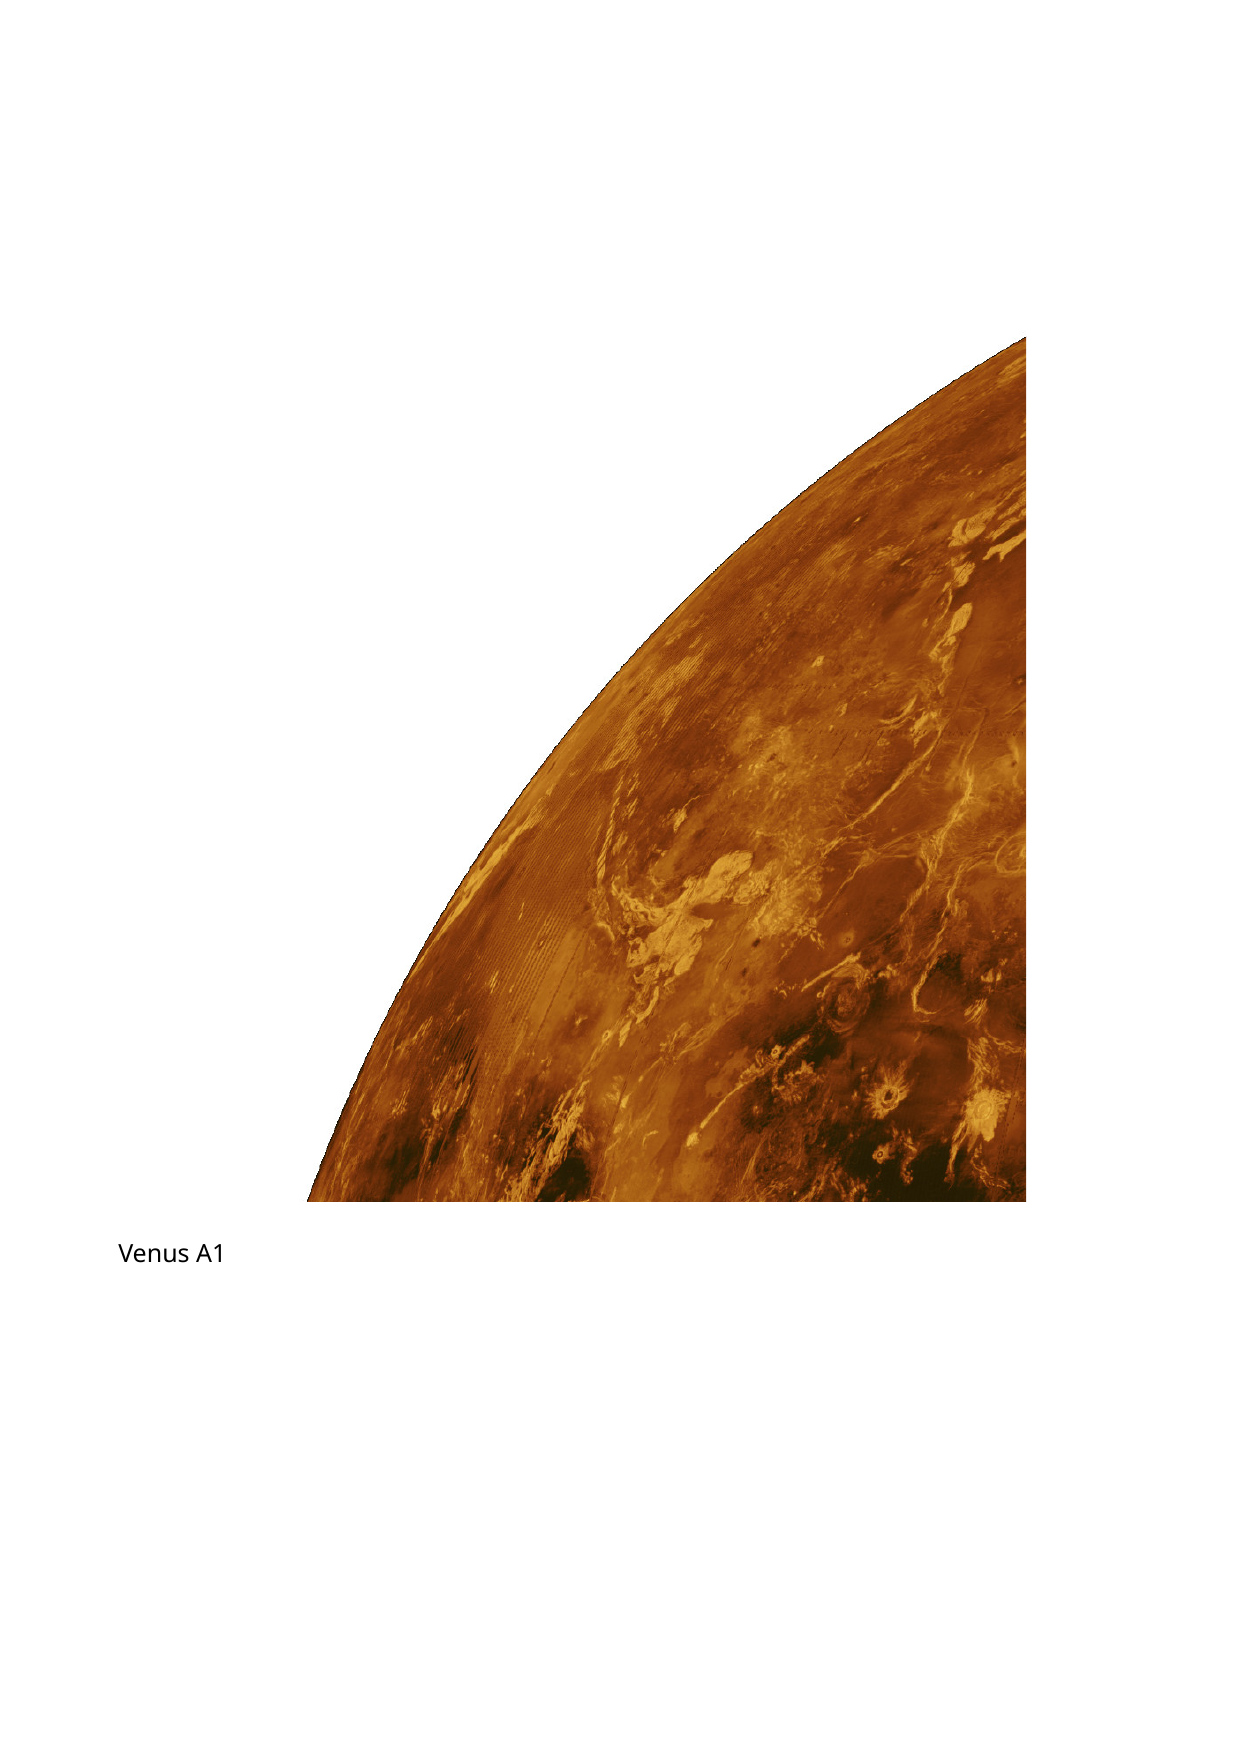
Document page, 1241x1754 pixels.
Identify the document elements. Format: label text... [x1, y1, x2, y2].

picture [214, 118, 1027, 1202]
text Venus A1 [118, 1235, 1122, 1269]
